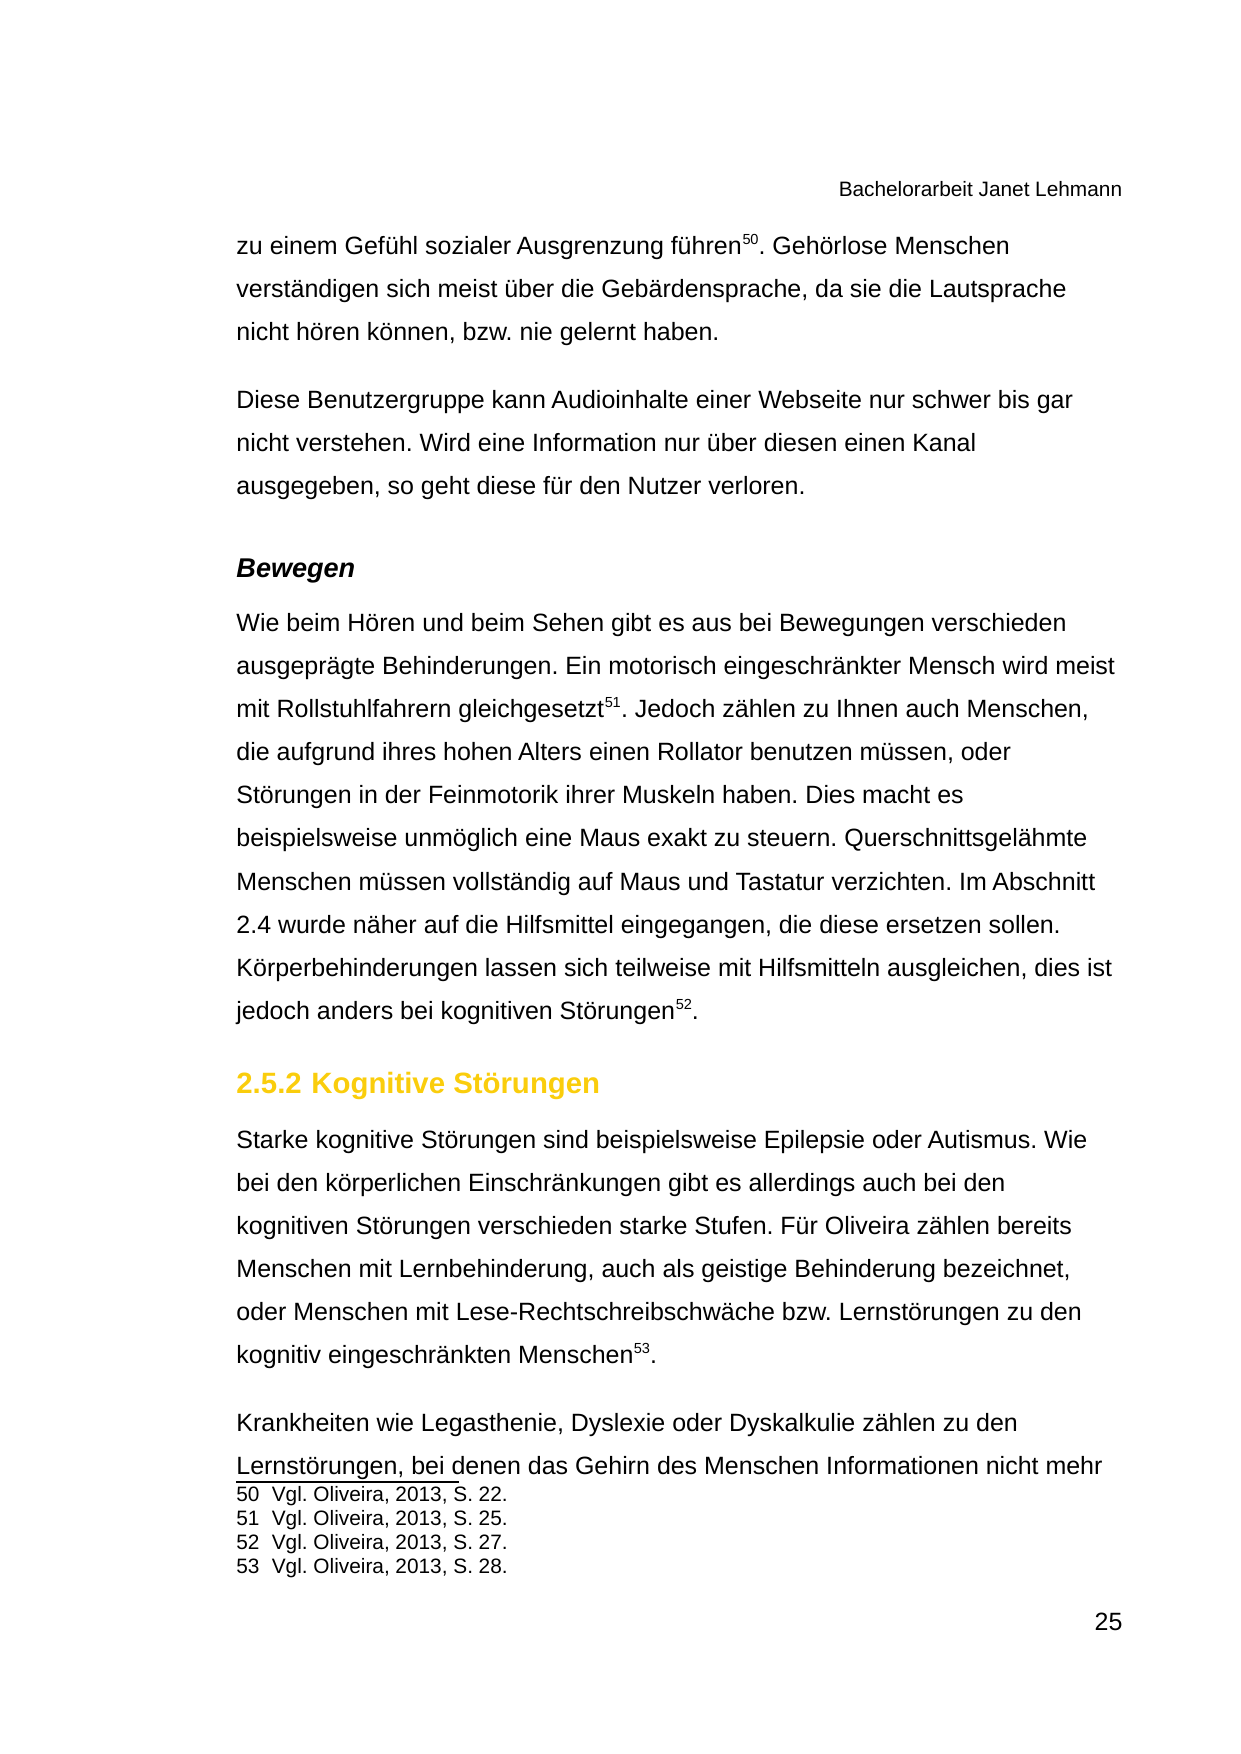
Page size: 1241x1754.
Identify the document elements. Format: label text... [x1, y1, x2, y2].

text Starke kognitive Störungen sind beispielsweise Epilepsie oder Autismus. Wie bei den körperlichen Einschränkungen gibt es allerdings auch bei den kognitiven Störungen verschieden starke Stufen. Für Oliveira zählen bereits Menschen mit Lernbehinderung, auch als geistige Behinderung bezeichnet, oder Menschen mit Lese-Rechtschreibschwäche bzw. Lernstörungen zu den kognitiv eingeschränkten Menschen. [236, 1124, 1122, 1369]
text Vgl. Oliveira, 2013, S. 27. [236, 1530, 1122, 1554]
text Krankheiten wie Legasthenie, Dyslexie oder Dyskalkulie zählen zu den Lernstörungen, bei denen das Gehirn des Menschen Informationen nicht mehr [236, 1408, 1122, 1480]
subtitle Bewegen [236, 552, 1122, 583]
text zu einem Gefühl sozialer Ausgrenzung führen. Gehörlose Menschen verständigen sich meist über die Gebärdensprache, da sie die Lautsprache nicht hören können, bzw. nie gelernt haben. [236, 231, 1122, 346]
text Vgl. Oliveira, 2013, S. 25. [236, 1506, 1122, 1530]
subtitle Kognitive Störungen [236, 1066, 1122, 1100]
text Diese Benutzergruppe kann Audioinhalte einer Webseite nur schwer bis gar nicht verstehen. Wird eine Information nur über diesen einen Kanal ausgegeben, so geht diese für den Nutzer verloren. [236, 385, 1122, 500]
text Wie beim Hören und beim Sehen gibt es aus bei Bewegungen verschieden ausgeprägte Behinderungen. Ein motorisch eingeschränkter Mensch wird meist mit Rollstuhlfahrern gleichgesetzt. Jedoch zählen zu Ihnen auch Menschen, die aufgrund ihres hohen Alters einen Rollator benutzen müssen, oder Störungen in der Feinmotorik ihrer Muskeln haben. Dies macht es beispielsweise unmöglich eine Maus exakt zu steuern. Querschnittsgelähmte Menschen müssen vollständig auf Maus und Tastatur verzichten. Im Abschnitt 2.4 wurde näher auf die Hilfsmittel eingegangen, die diese ersetzen sollen. Körperbehinderungen lassen sich teilweise mit Hilfsmitteln ausgleichen, dies ist jedoch anders bei kognitiven Störungen. [236, 608, 1122, 1024]
text Vgl. Oliveira, 2013, S. 28. [236, 1554, 1122, 1578]
text Vgl. Oliveira, 2013, S. 22. [236, 1482, 1122, 1506]
